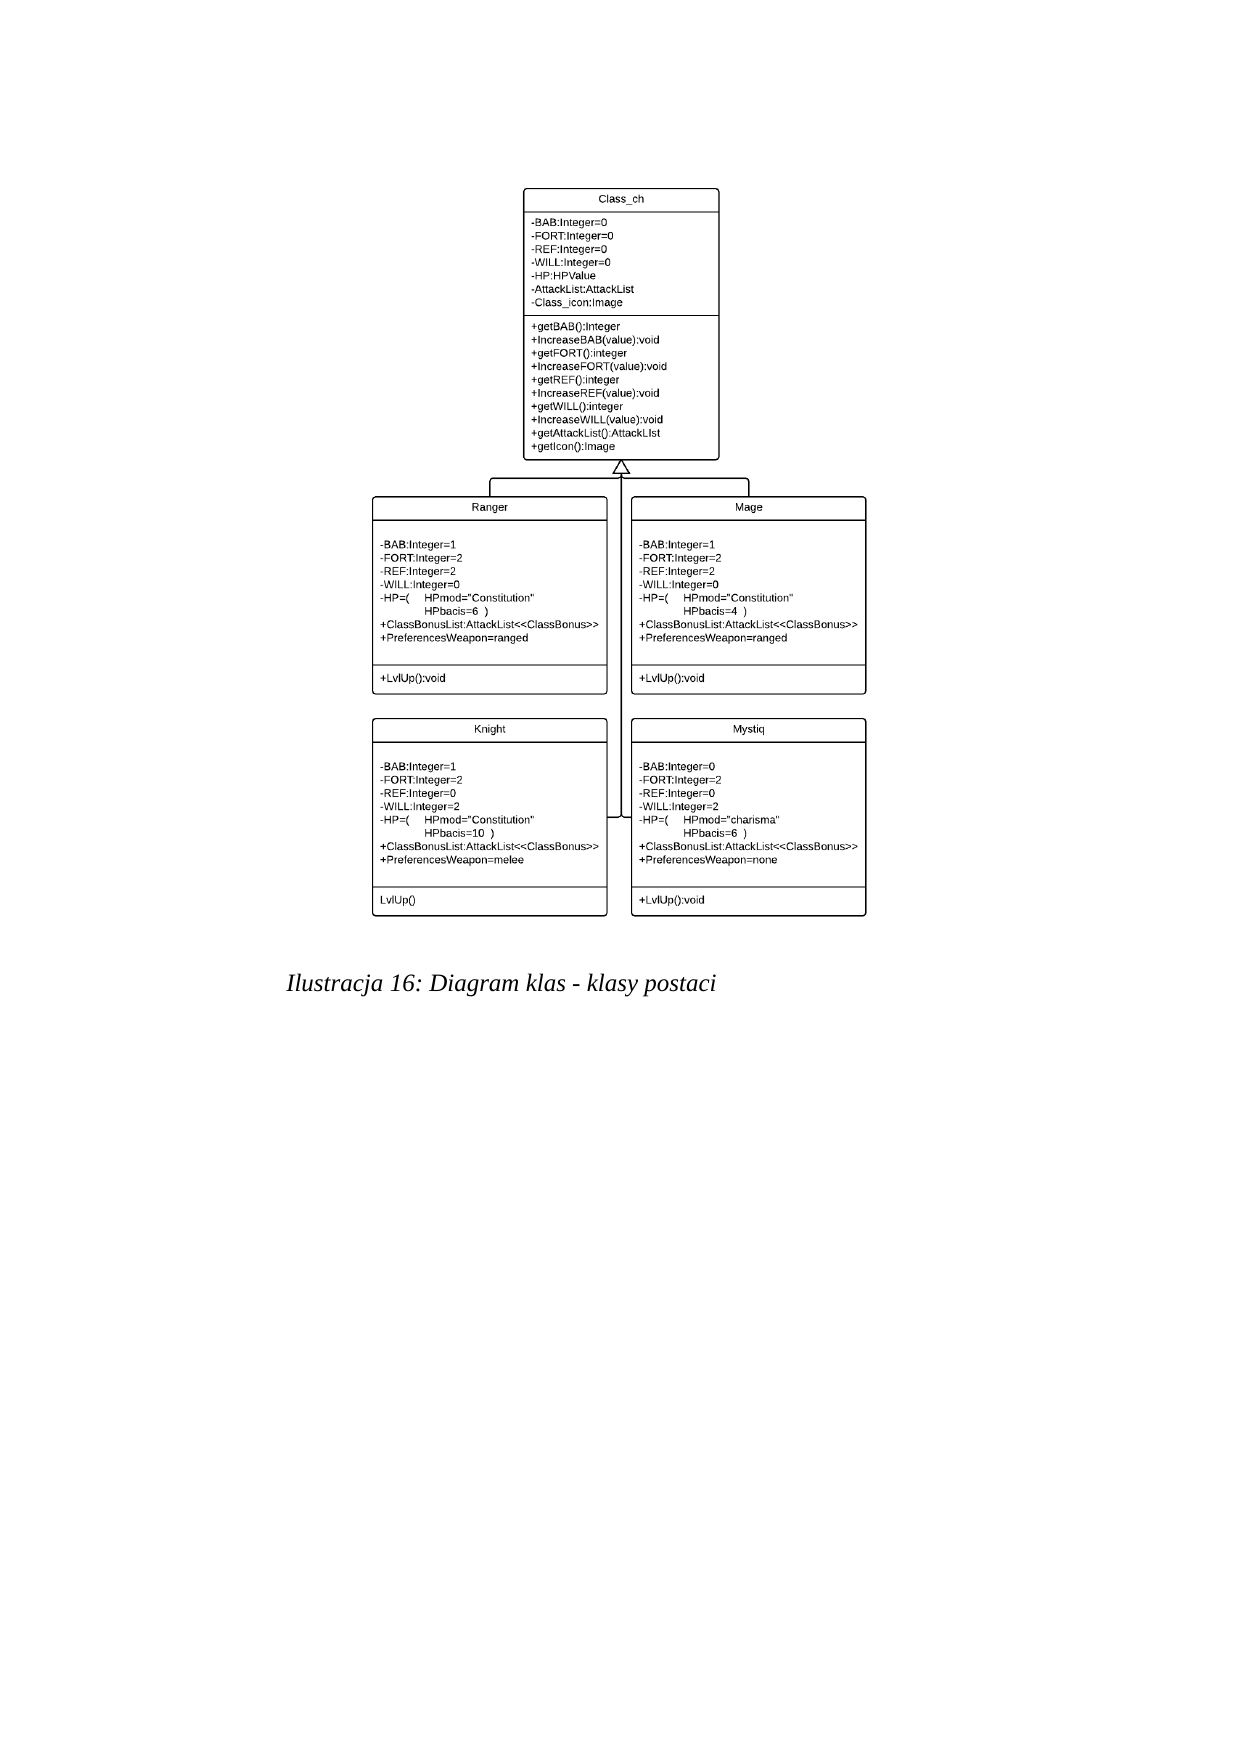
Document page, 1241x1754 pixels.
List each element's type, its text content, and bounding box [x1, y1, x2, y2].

picture [286, 139, 955, 968]
text Ilustracja 16: Diagram klas - klasy postaci [286, 968, 954, 997]
